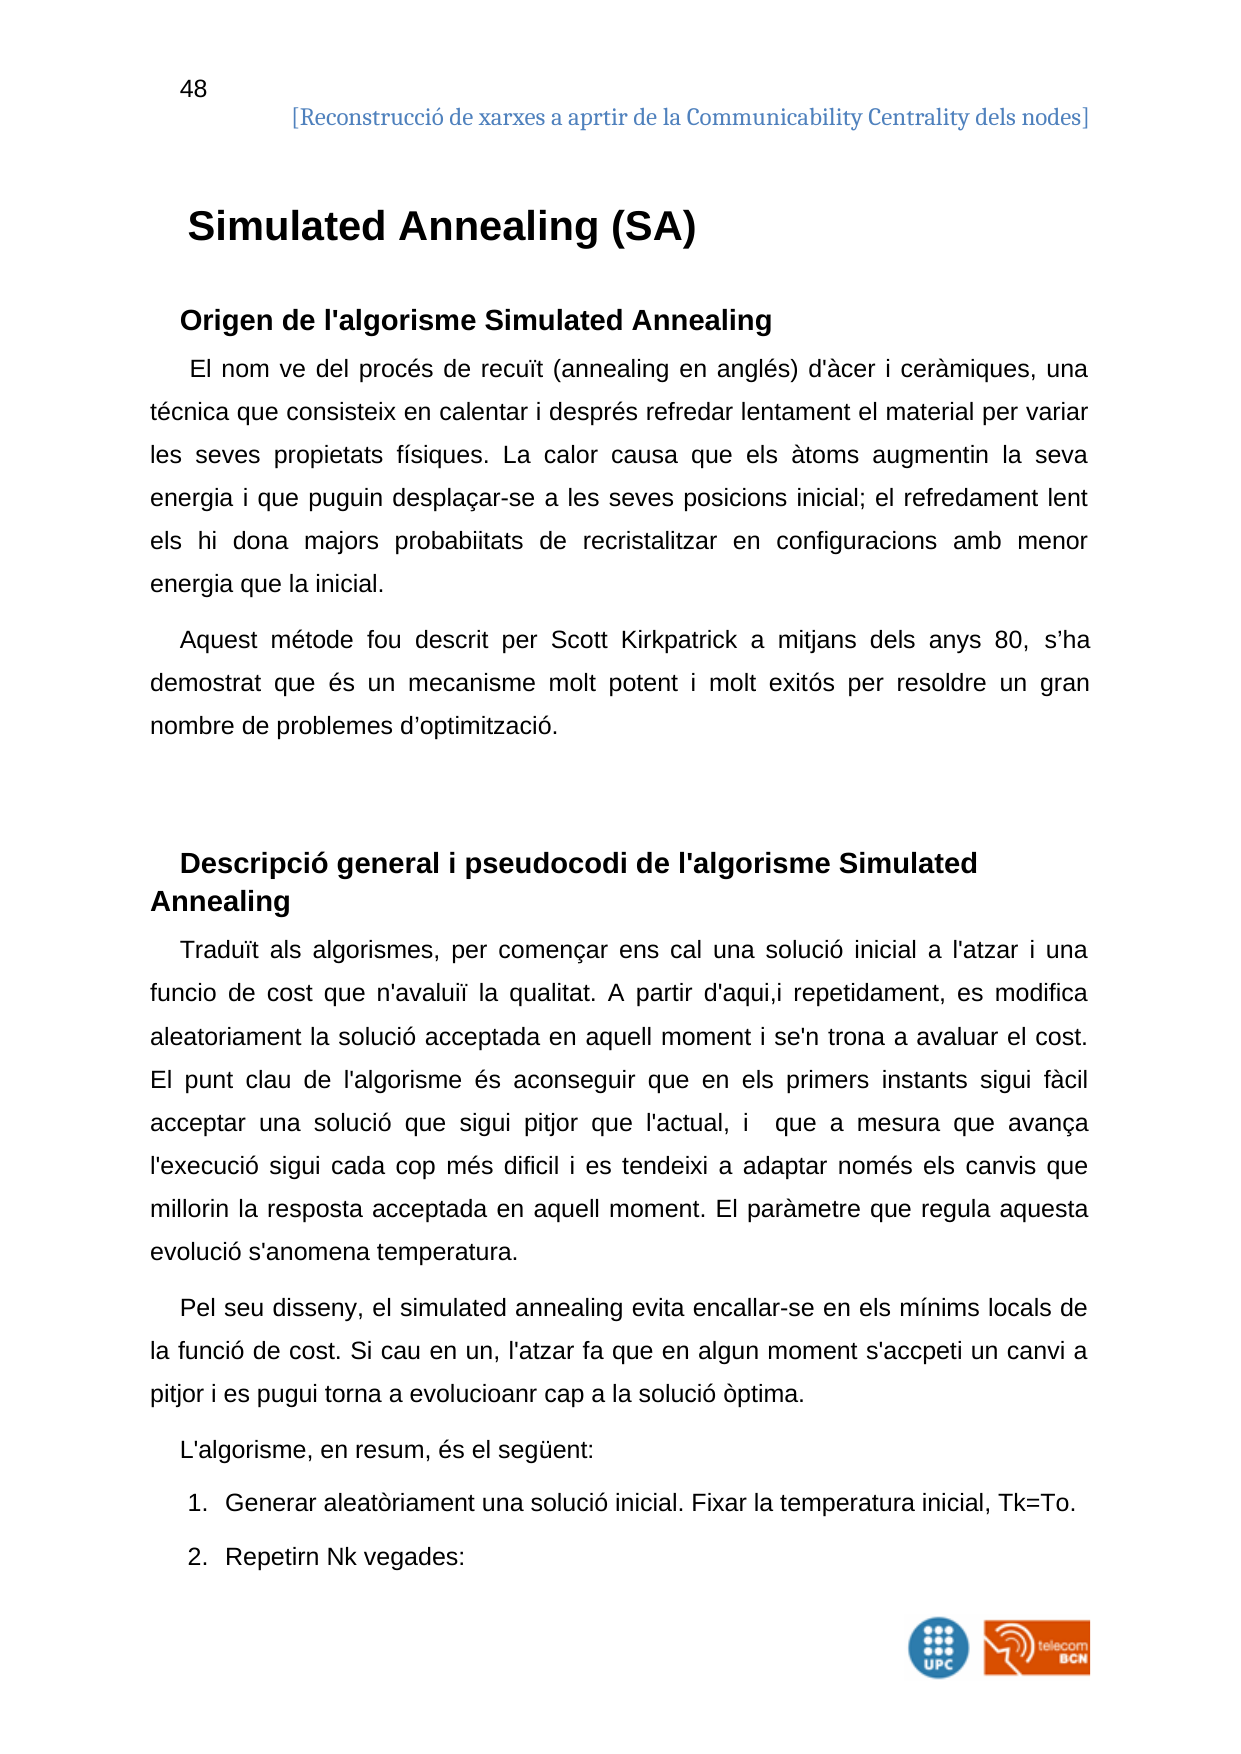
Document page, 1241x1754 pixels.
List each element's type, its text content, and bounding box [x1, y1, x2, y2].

text Pel seu disseny, el simulated annealing evita encallar-se en els mínims locals de la funció de cost. Si cau en un, l'atzar fa que en algun moment s'accpeti un canvi a pitjor i es pugui torna a evolucioanr cap a la solució òptima. [150, 1293, 1090, 1408]
text Traduït als algorismes, per començar ens cal una solució inicial a l'atzar i una funcio de cost que n'avaluiï la qualitat. A partir d'aqui,i repetidament, es modifica aleatoriament la solució acceptada en aquell moment i se'n trona a avaluar el cost. El punt clau de l'algorisme és aconseguir que en els primers instants sigui fàcil acceptar una solució que sigui pitjor que l'actual, i que a mesura que avança l'execució sigui cada cop més dificil i es tendeixi a adaptar només els canvis que millorin la resposta acceptada en aquell moment. El paràmetre que regula aquesta evolució s'anomena temperatura. [150, 935, 1090, 1266]
picture [904, 1614, 1091, 1681]
text L'algorisme, en resum, és el següent: [150, 1434, 1090, 1463]
text Aquest métode fou descrit per Scott Kirkpatrick a mitjans dels anys 80, s’ha demostrat que és un mecanisme molt potent i molt exitós per resoldre un gran nombre de problemes d’optimització. [150, 625, 1090, 740]
list Repetirn Nk vegades: [187, 1542, 1090, 1571]
subtitle Simulated Annealing (SA) [187, 202, 1090, 249]
subtitle Origen de l'algorisme Simulated Annealing [150, 303, 1090, 336]
list Generar aleatòriament una solució inicial. Fixar la temperatura inicial, Tk=To. [187, 1488, 1090, 1517]
text El nom ve del procés de recuït (annealing en anglés) d'àcer i ceràmiques, una técnica que consisteix en calentar i després refredar lentament el material per variar les seves propietats físiques. La calor causa que els àtoms augmentin la seva energia i que puguin desplaçar-se a les seves posicions inicial; el refredament lent els hi dona majors probabiitats de recristalitzar en configuracions amb menor energia que la inicial. [150, 354, 1090, 598]
subtitle Descripció general i pseudocodi de l'algorisme Simulated Annealing [150, 846, 1090, 918]
